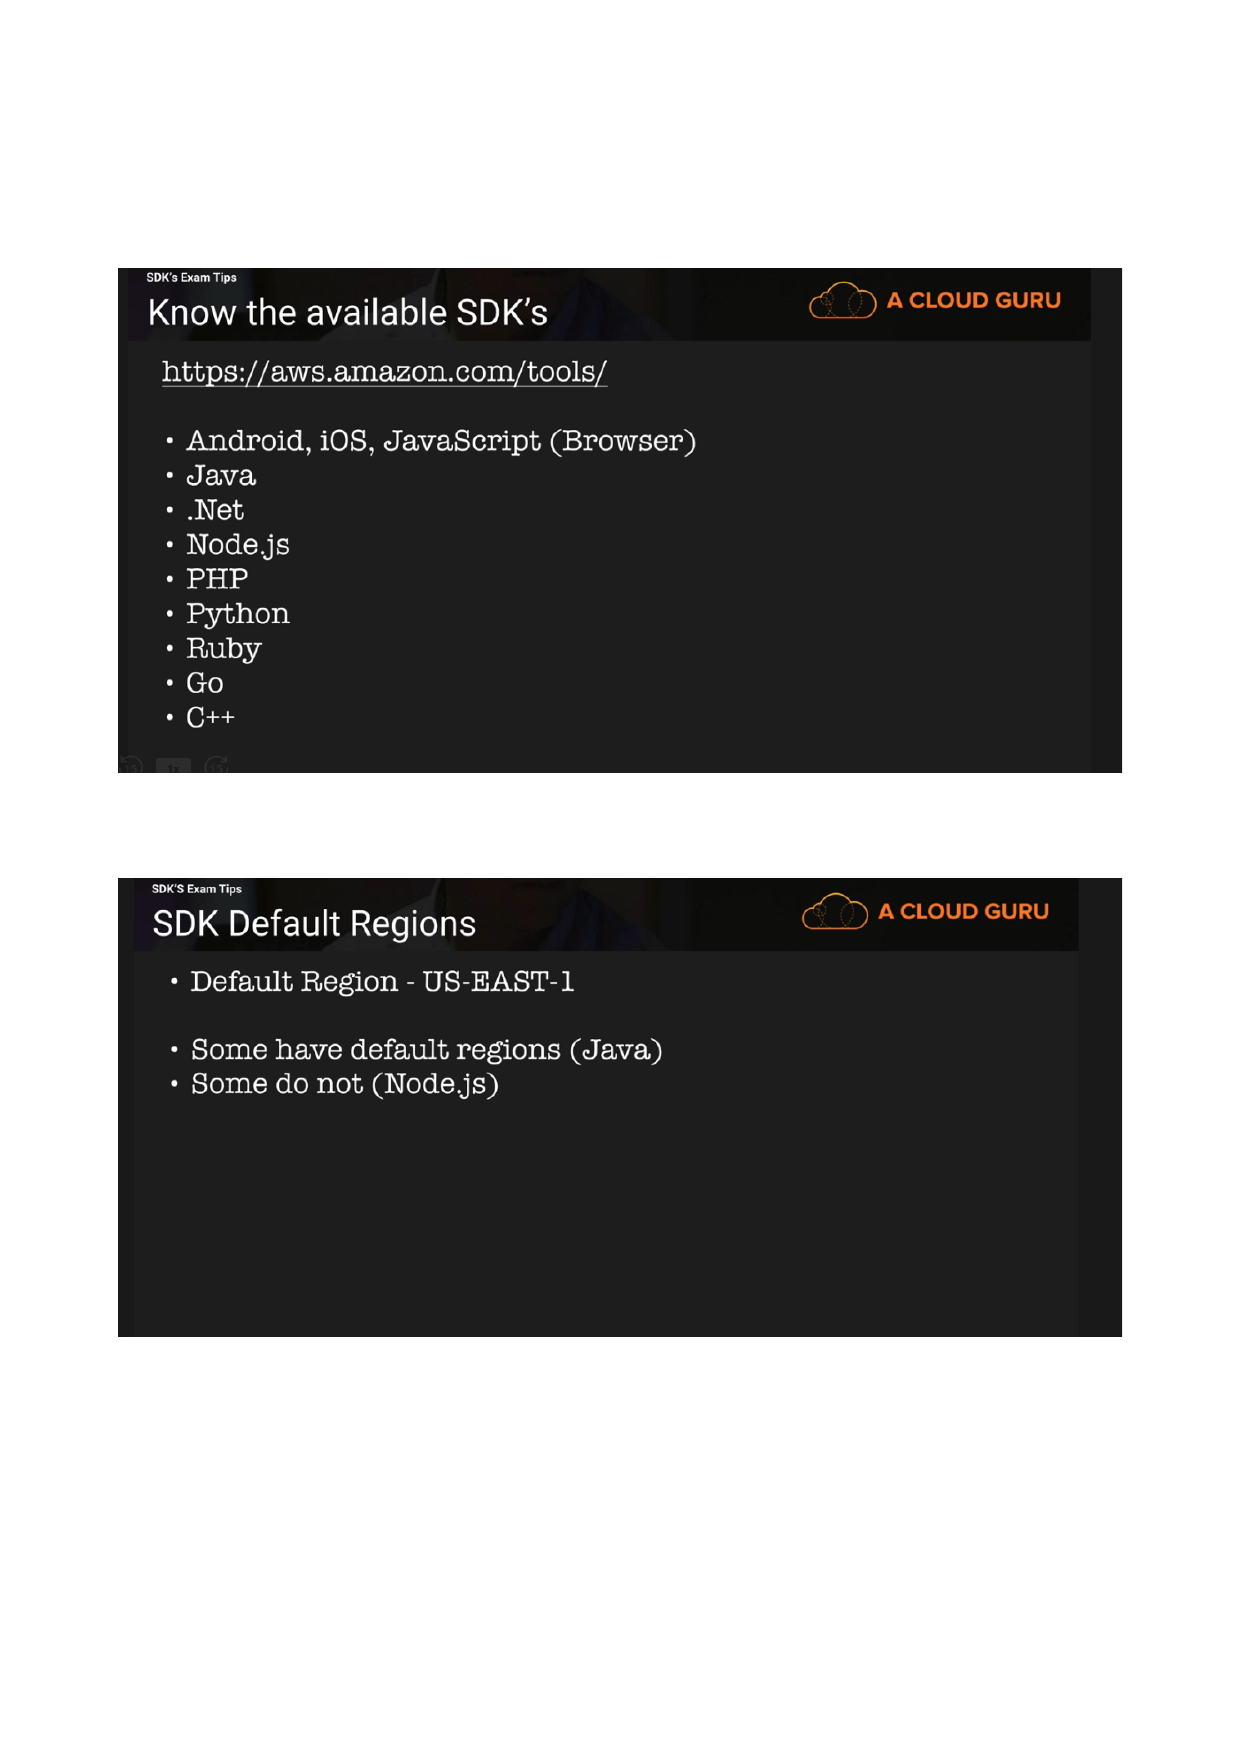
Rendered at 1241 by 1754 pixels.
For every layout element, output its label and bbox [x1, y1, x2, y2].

picture [118, 268, 1123, 773]
picture [118, 878, 1123, 1337]
